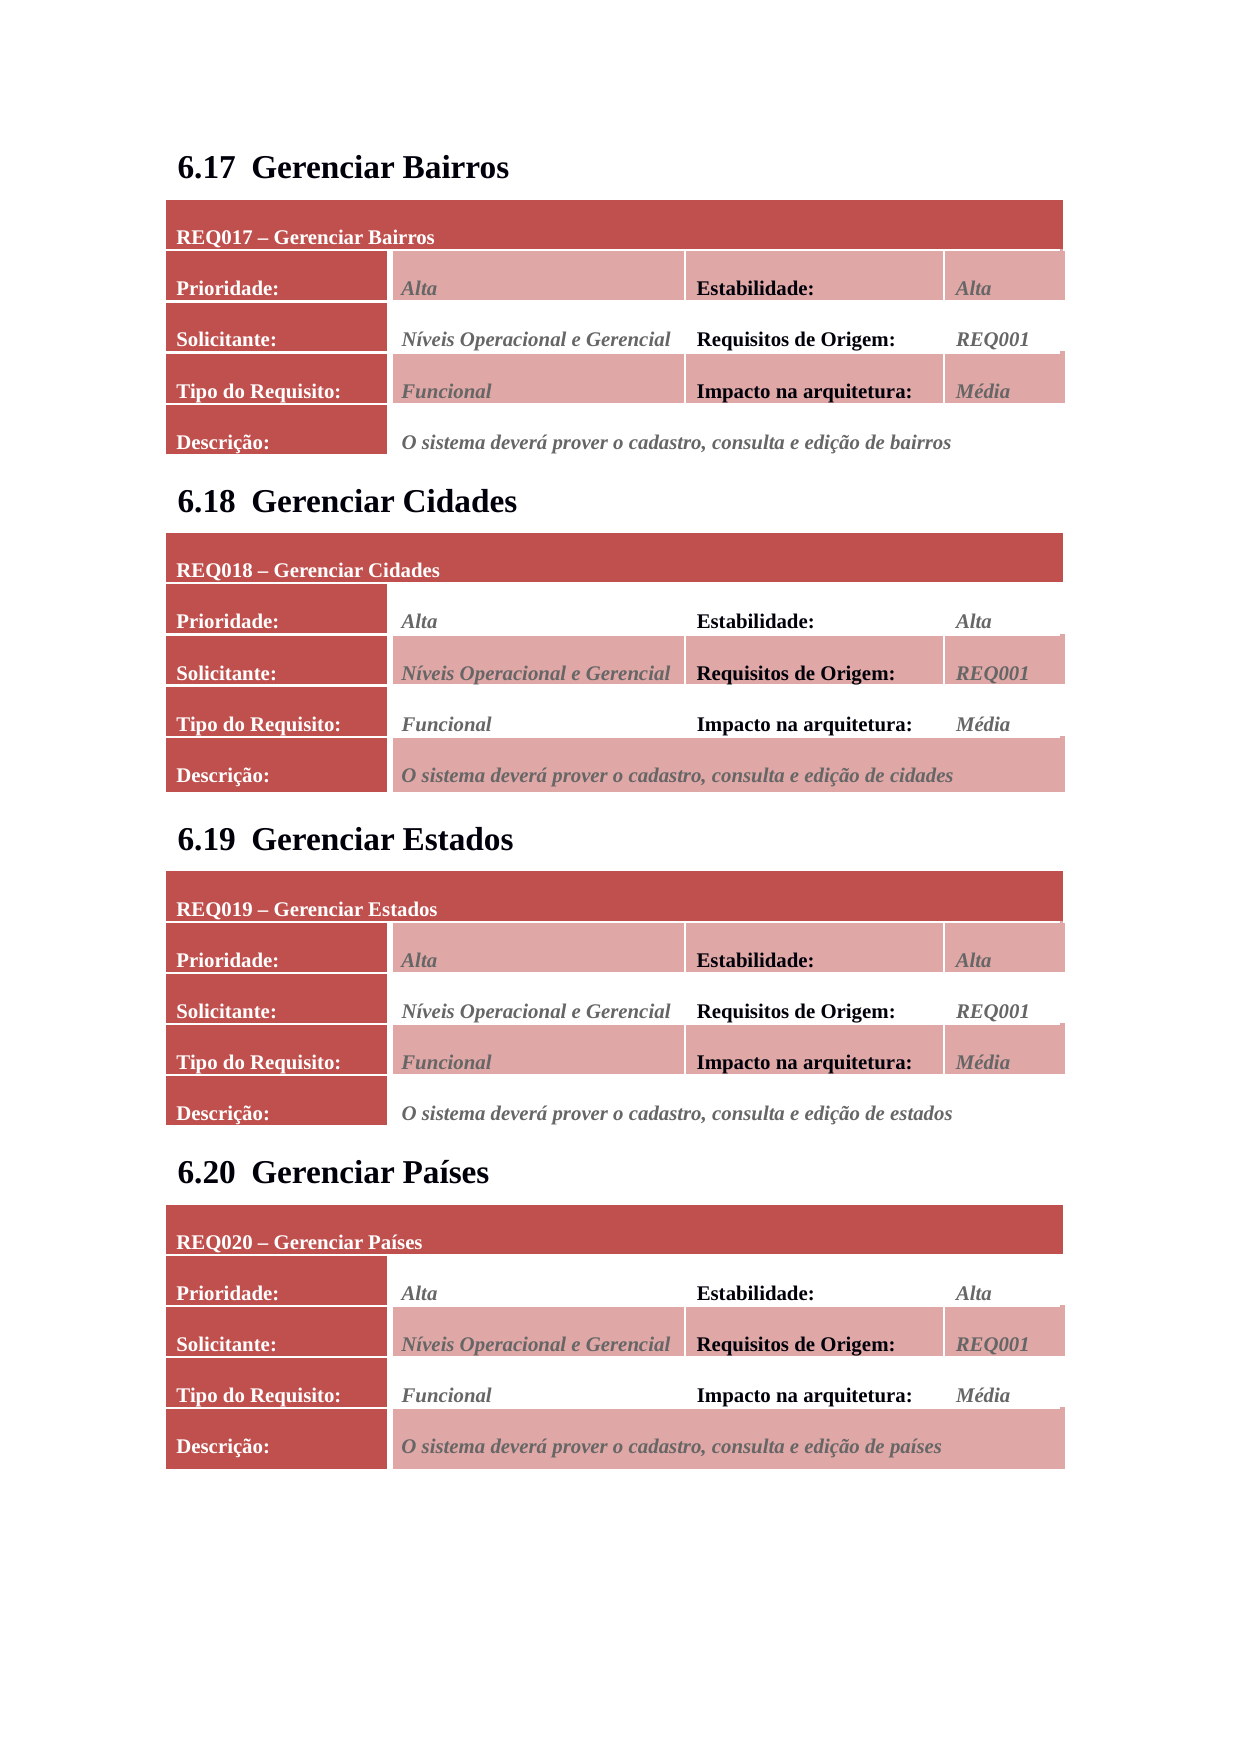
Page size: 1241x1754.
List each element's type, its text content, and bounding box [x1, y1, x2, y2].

table_cell Alta [945, 1254, 1065, 1305]
table_cell Tipo do Requisito: [166, 354, 387, 403]
table_cell Média [945, 1023, 1065, 1074]
table_cell Alta [393, 251, 684, 300]
table_cell Prioridade: [166, 923, 387, 972]
table_cell Níveis Operacional e Gerencial [393, 1307, 684, 1356]
table_cell Solicitante: [166, 303, 387, 351]
table_cell Média [945, 1356, 1065, 1407]
table_cell Alta [945, 582, 1065, 633]
table_cell Tipo do Requisito: [166, 1025, 387, 1074]
table_cell Descrição: [166, 1409, 387, 1469]
table_cell Níveis Operacional e Gerencial [393, 636, 684, 684]
table_header REQ019 – Gerenciar Estados [166, 871, 1063, 921]
table_cell Estabilidade: [686, 584, 944, 633]
table_header REQ018 – Gerenciar Cidades [166, 533, 1063, 582]
text 6.19 Gerenciar Estados [177, 819, 1063, 857]
table_cell O sistema deverá prover o cadastro, consulta e edição de cidades [393, 736, 1065, 792]
table_cell Descrição: [166, 1076, 387, 1125]
table_cell Prioridade: [166, 584, 387, 633]
table_cell REQ001 [945, 634, 1065, 684]
table_cell Requisitos de Origem: [686, 1307, 943, 1356]
table_header REQ017 – Gerenciar Bairros [166, 200, 1063, 249]
table_cell Descrição: [166, 405, 387, 454]
table_cell Prioridade: [166, 1256, 387, 1305]
table_cell Funcional [393, 1025, 684, 1074]
table_cell Estabilidade: [686, 251, 943, 300]
table_cell Alta [393, 923, 684, 972]
table_header REQ020 – Gerenciar Países [166, 1205, 1063, 1254]
table_cell Tipo do Requisito: [166, 1358, 387, 1407]
text 6.20 Gerenciar Países [177, 1152, 1063, 1191]
table_cell REQ001 [945, 1305, 1065, 1356]
table_cell Funcional [393, 687, 684, 736]
table_cell Média [945, 685, 1065, 736]
table_cell Alta [945, 921, 1065, 972]
table_cell REQ001 [945, 300, 1065, 351]
table_cell Funcional [393, 354, 684, 403]
table_cell Estabilidade: [686, 1256, 944, 1305]
table_cell Impacto na arquitetura: [686, 687, 944, 736]
table_cell Níveis Operacional e Gerencial [393, 303, 684, 351]
table_cell Tipo do Requisito: [166, 687, 387, 736]
table_cell Impacto na arquitetura: [686, 1025, 943, 1074]
table_cell Solicitante: [166, 974, 387, 1023]
table_cell Impacto na arquitetura: [686, 354, 943, 403]
table_cell Impacto na arquitetura: [686, 1358, 944, 1407]
table_cell Estabilidade: [686, 923, 943, 972]
table_cell Requisitos de Origem: [686, 636, 943, 684]
table_cell Média [945, 351, 1065, 403]
text 6.17 Gerenciar Bairros [177, 148, 1063, 186]
table_cell Descrição: [166, 738, 387, 792]
table_cell Funcional [393, 1358, 684, 1407]
table_cell Requisitos de Origem: [686, 303, 944, 351]
table_cell Solicitante: [166, 636, 387, 684]
table_cell REQ001 [945, 972, 1065, 1023]
table_cell Solicitante: [166, 1307, 387, 1356]
table_cell Níveis Operacional e Gerencial [393, 974, 684, 1023]
table_cell Prioridade: [166, 251, 387, 300]
table_cell O sistema deverá prover o cadastro, consulta e edição de bairros [393, 403, 1065, 454]
table_cell Alta [393, 1256, 684, 1305]
table_cell Alta [945, 249, 1065, 300]
table_cell Requisitos de Origem: [686, 974, 944, 1023]
table_cell O sistema deverá prover o cadastro, consulta e edição de estados [393, 1074, 1065, 1125]
table_cell O sistema deverá prover o cadastro, consulta e edição de países [393, 1407, 1065, 1469]
text 6.18 Gerenciar Cidades [177, 481, 1063, 519]
table_cell Alta [393, 584, 684, 633]
